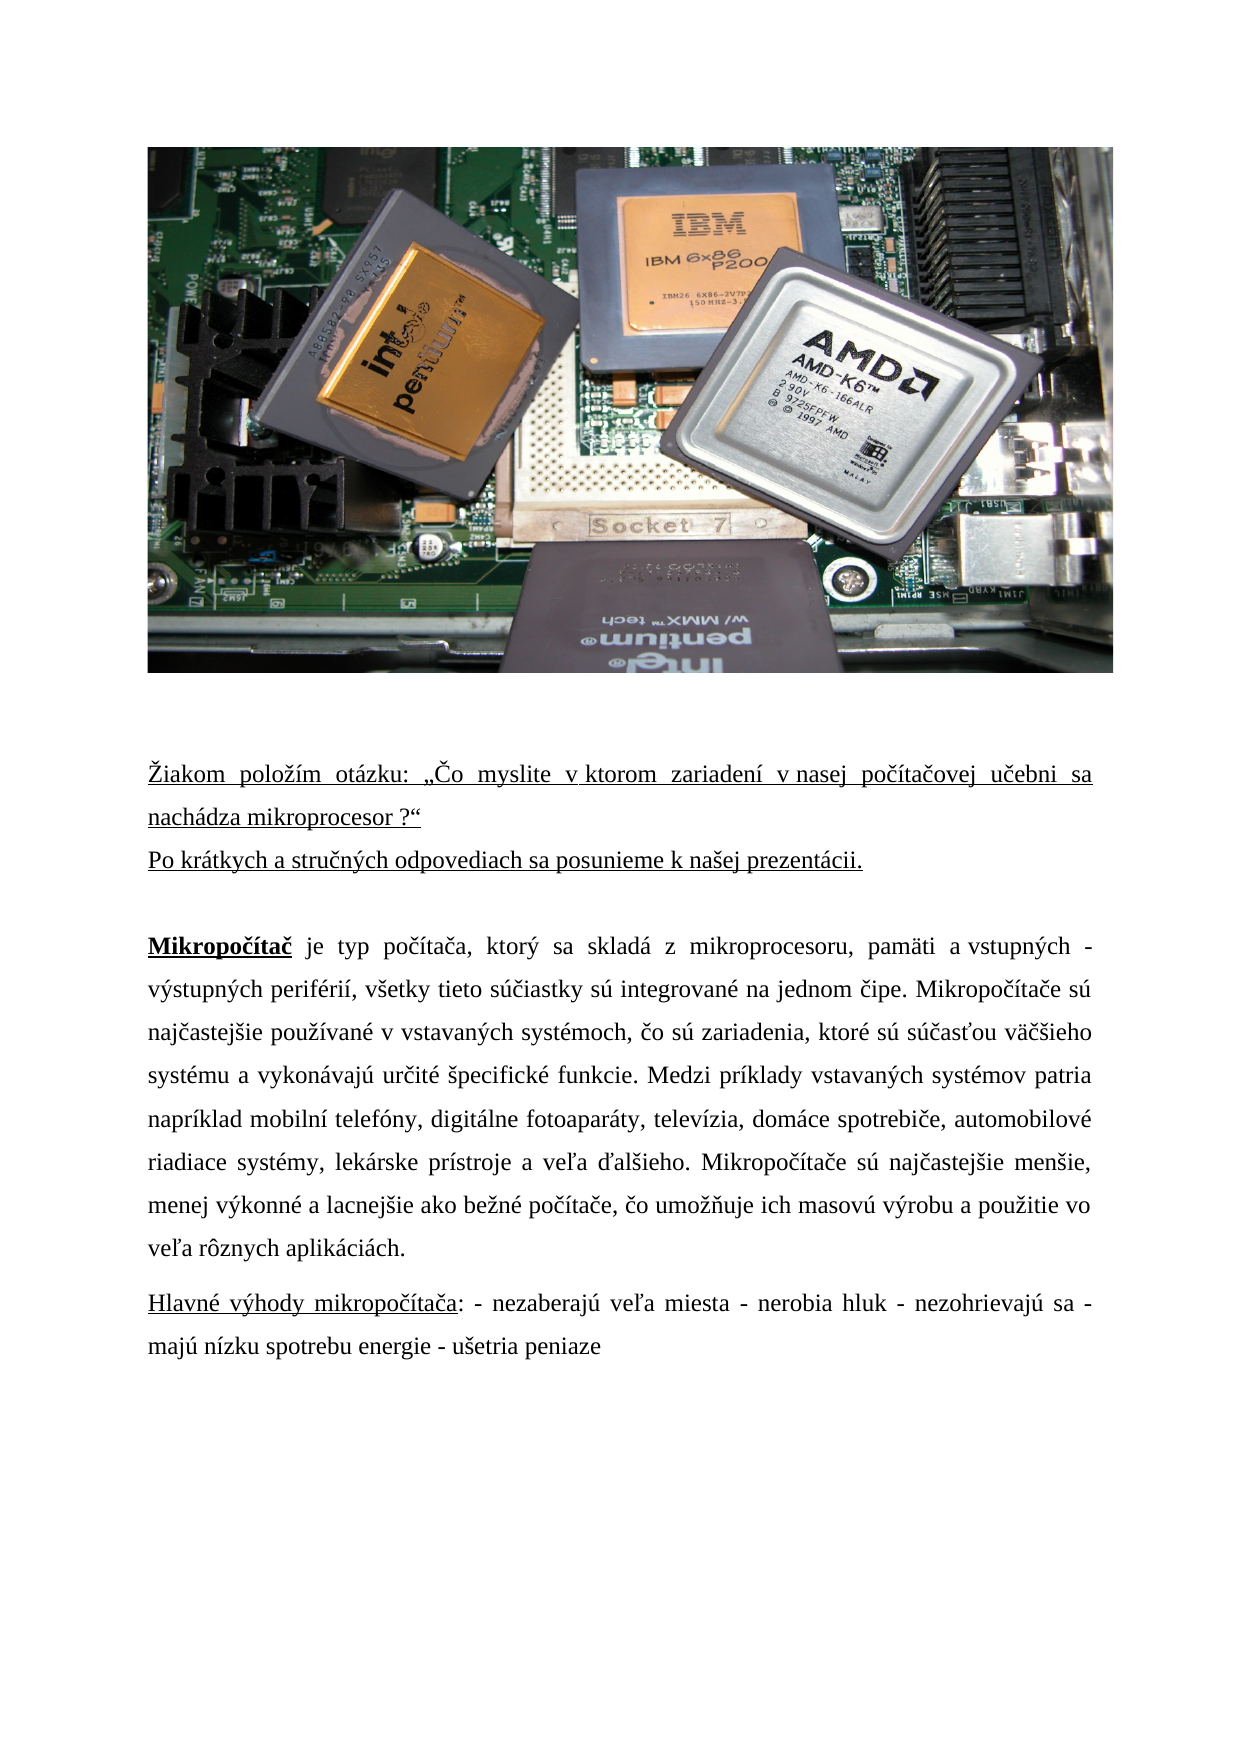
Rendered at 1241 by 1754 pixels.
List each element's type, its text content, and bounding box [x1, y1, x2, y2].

text Žiakom položím otázku: „Čo myslite v ktorom zariadení v nasej počítačovej učebni sa [148, 759, 1093, 784]
text nachádza mikroprocesor ?“ [148, 785, 1093, 831]
text Hlavné výhody mikropočítača: - nezaberajú veľa miesta - nerobia hluk - nezohrievajú sa - majú nízku spotrebu energie - ušetria peniaze [148, 1288, 1093, 1360]
text Po krátkych a stručných odpovediach sa posunieme k našej prezentácii. [148, 845, 1093, 874]
text Mikropočítač je typ počítača, ktorý sa skladá z mikroprocesoru, pamäti a vstupných -výstupných periférií, všetky tieto súčiastky sú integrované na jednom čipe. Mikropočítače sú najčastejšie používané v vstavaných systémoch, čo sú zariadenia, ktoré sú súčasťou väčšieho systému a vykonávajú určité špecifické funkcie. Medzi príklady vstavaných systémov patria napríklad mobilní telefóny, digitálne fotoaparáty, televízia, domáce spotrebiče, automobilové riadiace systémy, lekárske prístroje a veľa ďalšieho. Mikropočítače sú najčastejšie menšie, menej výkonné a lacnejšie ako bežné počítače, čo umožňuje ich masovú výrobu a použitie vo veľa rôznych aplikáciách. [148, 931, 1093, 1262]
